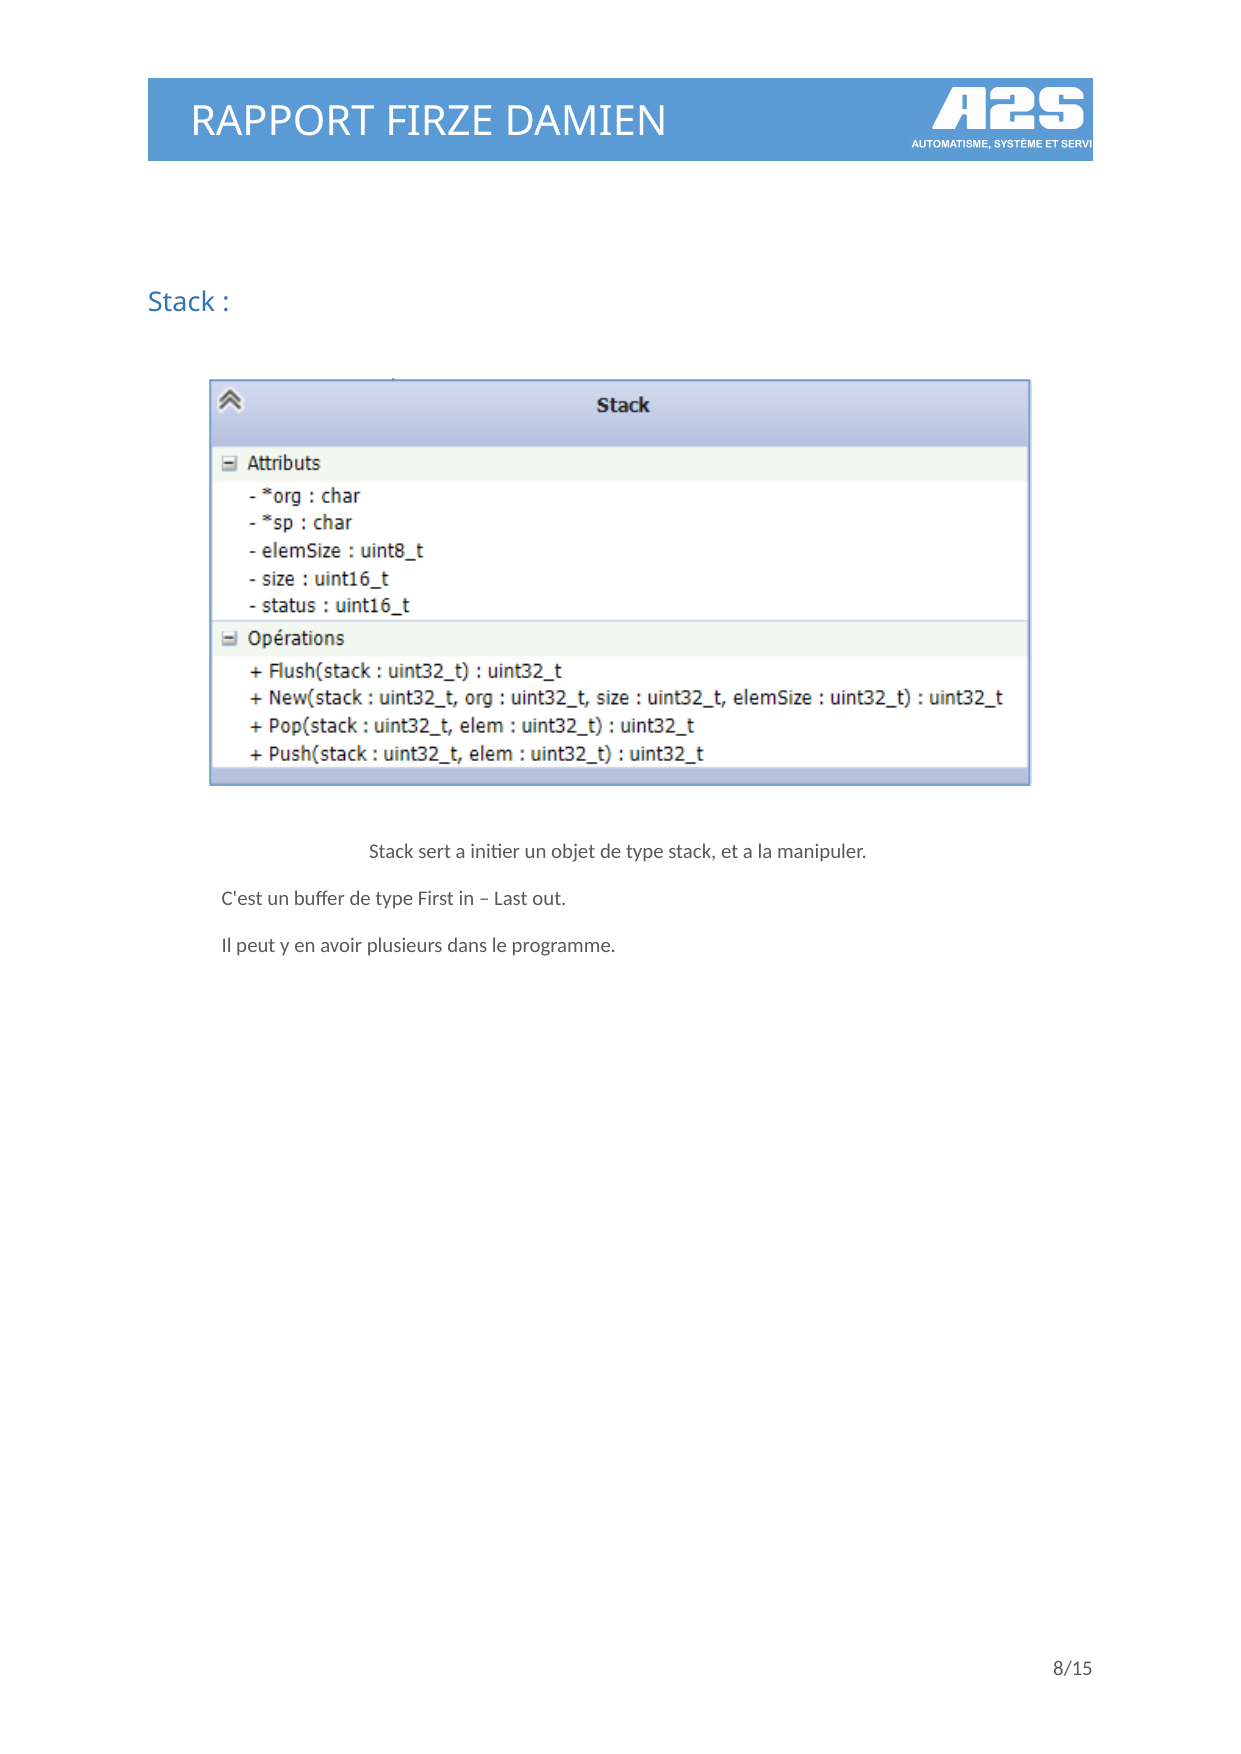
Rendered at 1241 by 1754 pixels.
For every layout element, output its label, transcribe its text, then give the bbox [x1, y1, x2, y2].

text C'est un buffer de type First in – Last out. [148, 885, 1093, 911]
subtitle Stack : [148, 283, 1093, 320]
picture [903, 79, 1092, 160]
picture [903, 55, 1115, 188]
text Stack sert a initier un objet de type stack, et a la manipuler. [148, 838, 1093, 863]
text Il peut y en avoir plusieurs dans le programme. [148, 932, 1093, 958]
picture [208, 378, 1032, 786]
